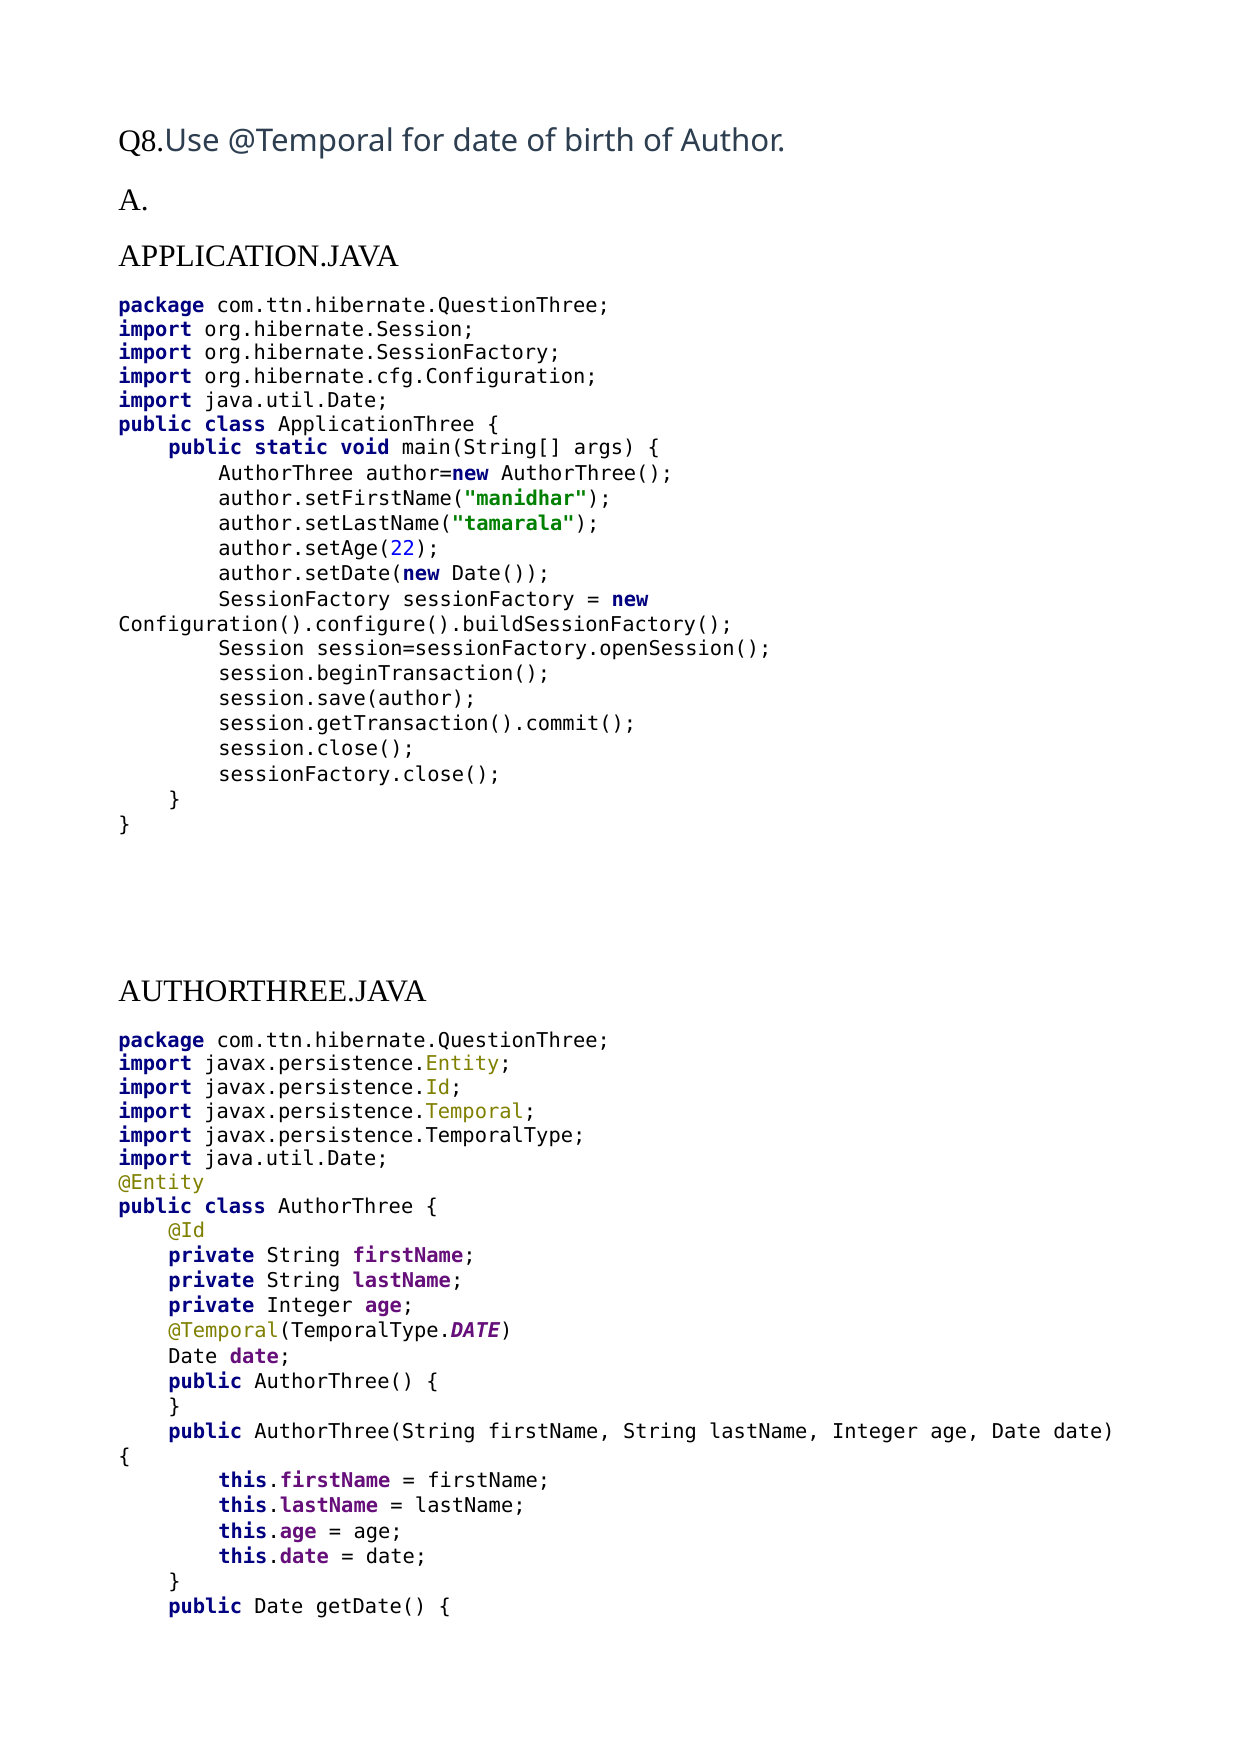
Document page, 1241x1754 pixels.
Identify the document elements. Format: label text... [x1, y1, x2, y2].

text Q8.Use @Temporal for date of birth of Author. [118, 118, 1122, 161]
text import javax.persistence.Id; [118, 1076, 1122, 1099]
text @Temporal(TemporalType.DATE) [118, 1319, 1122, 1344]
text import org.hibernate.cfg.Configuration; [118, 364, 1122, 388]
text this.date = date; [118, 1544, 1122, 1569]
text session.beginTransaction(); [118, 661, 1122, 686]
text SessionFactory sessionFactory = new Configuration().configure().buildSessionFactory(); [118, 587, 1122, 636]
text this.firstName = firstName; [118, 1469, 1122, 1494]
text import org.hibernate.SessionFactory; [118, 341, 1122, 364]
text this.age = age; [118, 1519, 1122, 1544]
text AuthorThree author=new AuthorThree(); [118, 461, 1122, 486]
text public class AuthorThree { [118, 1194, 1122, 1218]
text import java.util.Date; [118, 388, 1122, 412]
text session.save(author); [118, 686, 1122, 712]
text author.setLastName("tamarala"); [118, 511, 1122, 537]
text import javax.persistence.TemporalType; [118, 1123, 1122, 1147]
text sessionFactory.close(); [118, 762, 1122, 787]
text session.getTransaction().commit(); [118, 712, 1122, 737]
text } [118, 1569, 1122, 1595]
text public static void main(String[] args) { [118, 436, 1122, 461]
text import org.hibernate.Session; [118, 317, 1122, 341]
text import java.util.Date; [118, 1147, 1122, 1171]
text A. [118, 182, 1122, 218]
text session.close(); [118, 737, 1122, 762]
text public Date getDate() { [118, 1595, 1122, 1620]
text this.lastName = lastName; [118, 1494, 1122, 1519]
text private String firstName; [118, 1243, 1122, 1268]
text private String lastName; [118, 1268, 1122, 1294]
text APPLICATION.JAVA [118, 237, 1122, 273]
text } [118, 1394, 1122, 1420]
text public class ApplicationThree { [118, 412, 1122, 436]
text @Id [118, 1218, 1122, 1243]
text author.setDate(new Date()); [118, 562, 1122, 587]
text import javax.persistence.Entity; [118, 1052, 1122, 1076]
text package com.ttn.hibernate.QuestionThree; [118, 1028, 1122, 1052]
text AUTHORTHREE.JAVA [118, 972, 1122, 1008]
text author.setAge(22); [118, 537, 1122, 562]
text } [118, 787, 1122, 812]
text private Integer age; [118, 1294, 1122, 1319]
text import javax.persistence.Temporal; [118, 1099, 1122, 1123]
text Date date; [118, 1344, 1122, 1369]
text public AuthorThree(String firstName, String lastName, Integer age, Date date) { [118, 1420, 1122, 1469]
text public AuthorThree() { [118, 1369, 1122, 1394]
text package com.ttn.hibernate.QuestionThree; [118, 293, 1122, 317]
text Session session=sessionFactory.openSession(); [118, 636, 1122, 661]
text @Entity [118, 1171, 1122, 1194]
text author.setFirstName("manidhar"); [118, 486, 1122, 511]
text } [118, 812, 1122, 836]
